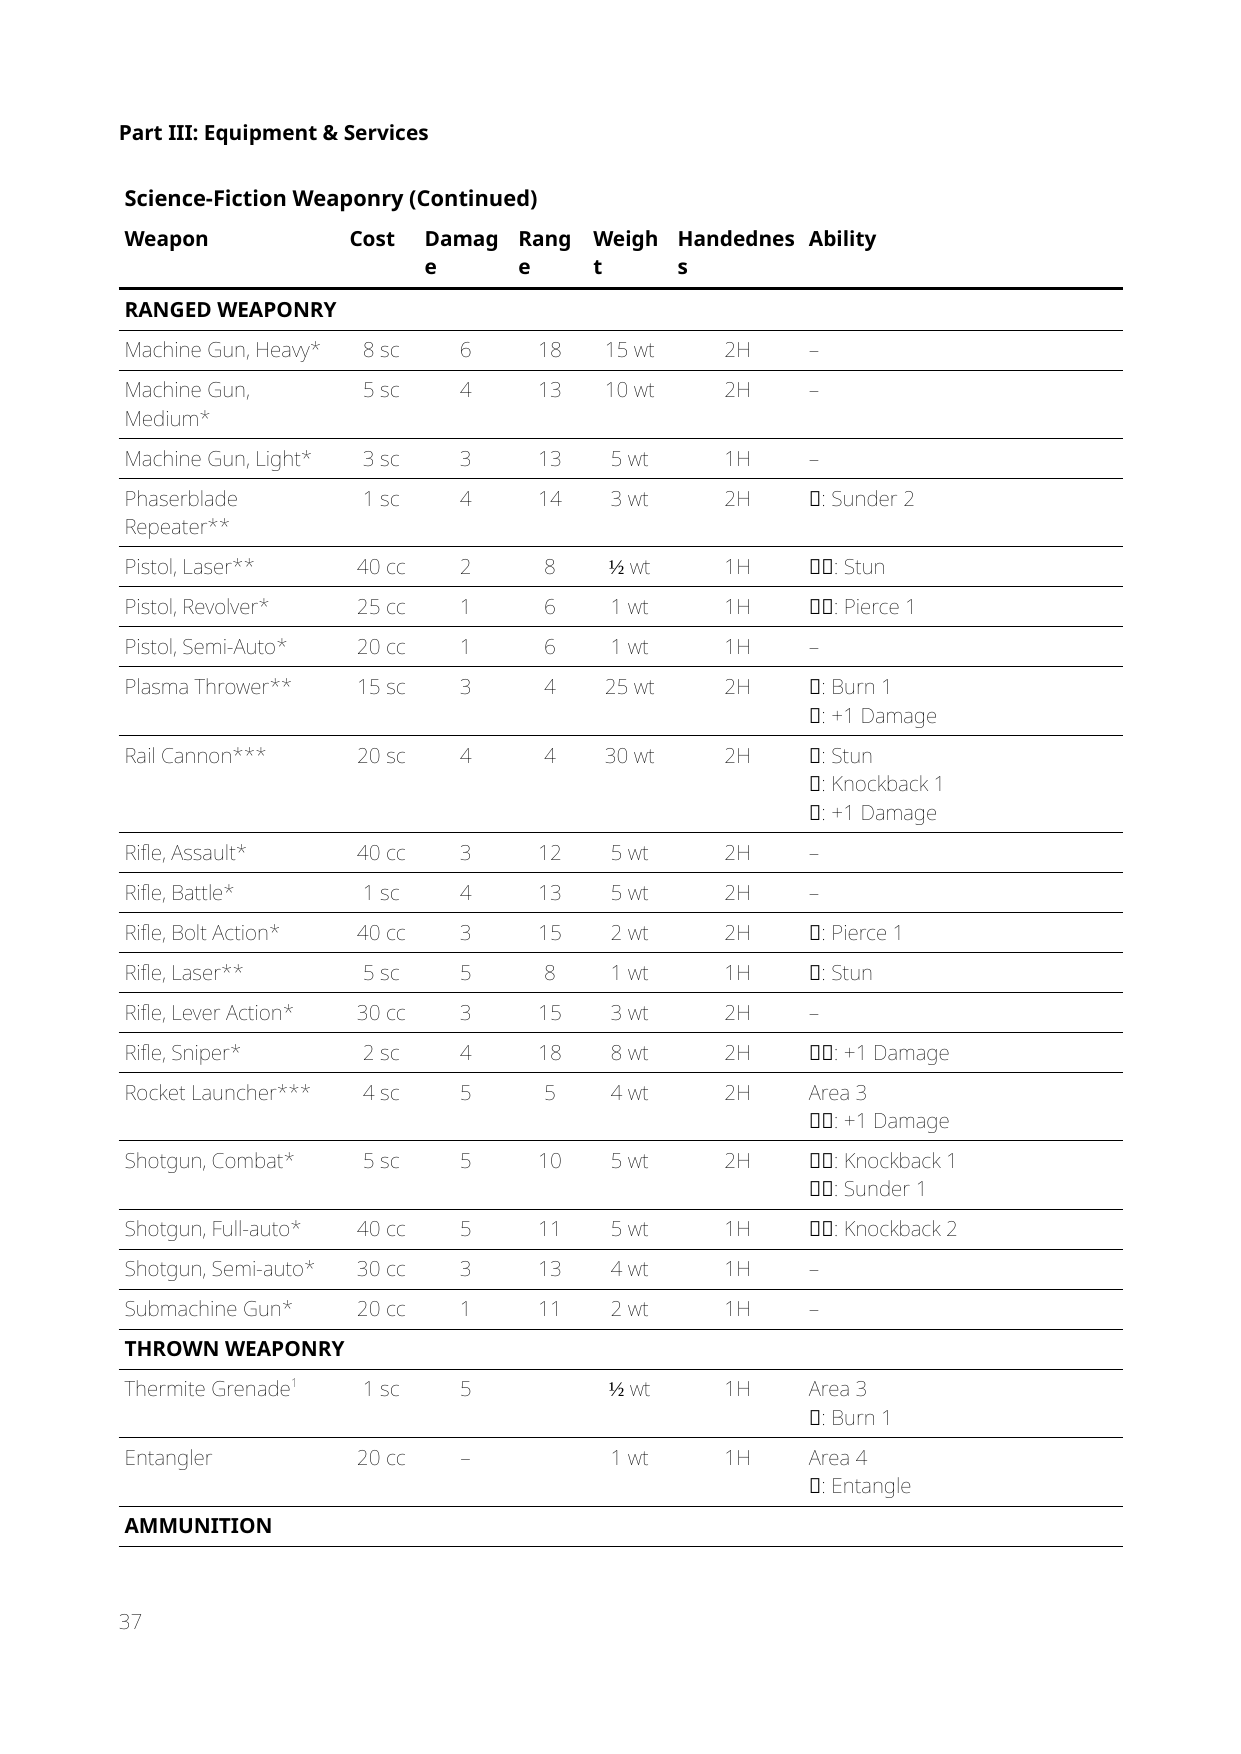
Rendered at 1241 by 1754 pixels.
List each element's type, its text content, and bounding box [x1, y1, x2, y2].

table_cell 2H [672, 736, 803, 832]
table_cell 1H [672, 547, 803, 586]
table_cell 2H [672, 667, 803, 735]
table_cell 5 sc [344, 371, 418, 438]
table_cell : Sunder 2 [803, 479, 1123, 546]
table_cell 15 [512, 993, 587, 1032]
table_cell 15 wt [587, 331, 672, 369]
table_cell Rocket Launcher*** [119, 1073, 343, 1140]
table_cell 8 [512, 547, 587, 586]
table_cell 6 [512, 627, 587, 666]
table_cell Area 4 : Entangle [803, 1438, 1123, 1506]
table_cell Damage [419, 218, 512, 287]
table_cell Submachine Gun* [119, 1290, 343, 1329]
table_cell 30 cc [344, 1250, 418, 1289]
table_cell 5 wt [587, 833, 672, 872]
table_cell RANGED WEAPONRY [119, 290, 1123, 329]
table_cell [512, 1438, 587, 1506]
table_cell 3 [419, 439, 512, 478]
table_cell – [803, 1290, 1123, 1329]
table_cell 1H [672, 1290, 803, 1329]
table_cell 25 wt [587, 667, 672, 735]
table_cell Ability [803, 218, 1123, 287]
table_cell 4 [512, 736, 587, 832]
table_cell Pistol, Revolver* [119, 587, 343, 626]
table_cell 3 [419, 1250, 512, 1289]
table_cell 40 cc [344, 547, 418, 586]
table_cell 18 [512, 331, 587, 369]
table_cell 40 cc [344, 913, 418, 952]
table_cell 4 [419, 479, 512, 546]
table_cell – [419, 1438, 512, 1506]
table_cell 20 sc [344, 736, 418, 832]
table_cell 13 [512, 371, 587, 438]
table_cell 5 [512, 1073, 587, 1140]
table_cell 4 [419, 736, 512, 832]
table_cell 14 [512, 479, 587, 546]
table_cell 2H [672, 913, 803, 952]
table_cell – [803, 331, 1123, 369]
table_cell Rail Cannon*** [119, 736, 343, 832]
table_cell Machine Gun, Light* [119, 439, 343, 478]
table_cell 2H [672, 371, 803, 438]
table_cell – [803, 371, 1123, 438]
table_cell Machine Gun, Heavy* [119, 331, 343, 369]
table_cell 25 cc [344, 587, 418, 626]
table_cell Weapon [119, 218, 343, 287]
table_cell 2H [672, 1141, 803, 1209]
table_cell Area 3 : +1 Damage [803, 1073, 1123, 1140]
table_cell 1H [672, 1370, 803, 1437]
table_cell 5 wt [587, 1210, 672, 1249]
table_cell – [803, 993, 1123, 1032]
table_cell : Stun : Knockback 1 : +1 Damage [803, 736, 1123, 832]
table_cell 11 [512, 1290, 587, 1329]
table_cell 10 [512, 1141, 587, 1209]
table_cell 4 [419, 1033, 512, 1072]
table_cell 5 wt [587, 439, 672, 478]
table_cell : Pierce 1 [803, 913, 1123, 952]
table_cell 5 wt [587, 1141, 672, 1209]
table_cell 6 [512, 587, 587, 626]
table_cell Entangler [119, 1438, 343, 1506]
table_cell 5 sc [344, 953, 418, 992]
table_cell 13 [512, 873, 587, 912]
table_cell 13 [512, 1250, 587, 1289]
table_cell 2H [672, 993, 803, 1032]
table_cell Thermite Grenade1 [119, 1370, 343, 1437]
table_cell 18 [512, 1033, 587, 1072]
table_cell 15 sc [344, 667, 418, 735]
table_cell 2H [672, 1033, 803, 1072]
table_cell 2H [672, 873, 803, 912]
table_cell 3 wt [587, 993, 672, 1032]
table_cell 5 sc [344, 1141, 418, 1209]
table_cell – [803, 833, 1123, 872]
table_cell : Stun [803, 953, 1123, 992]
table_cell 12 [512, 833, 587, 872]
table_cell 4 sc [344, 1073, 418, 1140]
table_cell Shotgun, Combat* [119, 1141, 343, 1209]
table_cell Rifle, Assault* [119, 833, 343, 872]
table_cell 1 sc [344, 873, 418, 912]
table_cell 2H [672, 479, 803, 546]
table_cell 8 wt [587, 1033, 672, 1072]
table_cell 5 [419, 1141, 512, 1209]
table_cell Rifle, Lever Action* [119, 993, 343, 1032]
table_cell ½ wt [587, 547, 672, 586]
table_cell 1H [672, 1438, 803, 1506]
table_cell Shotgun, Semi-auto* [119, 1250, 343, 1289]
table_cell 40 cc [344, 833, 418, 872]
table_cell Phaserblade Repeater** [119, 479, 343, 546]
table_cell 4 wt [587, 1250, 672, 1289]
table_cell 1 [419, 1290, 512, 1329]
table_cell 13 [512, 439, 587, 478]
table_cell 1H [672, 627, 803, 666]
table_cell AMMUNITION [119, 1507, 1123, 1546]
table_cell – [803, 439, 1123, 478]
table_cell – [803, 1250, 1123, 1289]
table_cell Area 3 : Burn 1 [803, 1370, 1123, 1437]
table_cell 2H [672, 331, 803, 369]
table_cell 2 wt [587, 1290, 672, 1329]
table_cell 5 [419, 1073, 512, 1140]
table_cell 1 wt [587, 587, 672, 626]
table_cell 1 sc [344, 1370, 418, 1437]
table_cell 2 wt [587, 913, 672, 952]
table_cell Rifle, Laser** [119, 953, 343, 992]
table_cell 4 [419, 371, 512, 438]
table_cell 1H [672, 587, 803, 626]
table_cell 1 [419, 587, 512, 626]
table_cell Rifle, Bolt Action* [119, 913, 343, 952]
table_cell 1H [672, 439, 803, 478]
table_cell 1 wt [587, 953, 672, 992]
table_cell Rifle, Battle* [119, 873, 343, 912]
table_cell Range [512, 218, 587, 287]
table_cell THROWN WEAPONRY [119, 1330, 1123, 1369]
table_cell Rifle, Sniper* [119, 1033, 343, 1072]
table_cell [512, 1370, 587, 1437]
table_cell 40 cc [344, 1210, 418, 1249]
table_cell 4 wt [587, 1073, 672, 1140]
table_cell 4 [512, 667, 587, 735]
table_cell 1H [672, 1250, 803, 1289]
table_cell 3 [419, 833, 512, 872]
table_cell Weight [587, 218, 672, 287]
table_cell 4 [419, 873, 512, 912]
table_cell – [803, 873, 1123, 912]
table_cell Cost [344, 218, 418, 287]
table_cell 1H [672, 1210, 803, 1249]
table_cell 5 [419, 953, 512, 992]
table_cell 6 [419, 331, 512, 369]
table_cell 5 wt [587, 873, 672, 912]
table_cell 1 wt [587, 627, 672, 666]
table_cell 3 wt [587, 479, 672, 546]
table_cell 1 wt [587, 1438, 672, 1506]
table_cell 20 cc [344, 1438, 418, 1506]
table_cell ½ wt [587, 1370, 672, 1437]
table_cell 20 cc [344, 1290, 418, 1329]
table_cell 30 cc [344, 993, 418, 1032]
table_cell Plasma Thrower** [119, 667, 343, 735]
table_cell 1H [672, 953, 803, 992]
table_cell 3 [419, 913, 512, 952]
table_cell 11 [512, 1210, 587, 1249]
table_cell 15 [512, 913, 587, 952]
table_cell : Burn 1 : +1 Damage [803, 667, 1123, 735]
table_cell : Knockback 1 : Sunder 1 [803, 1141, 1123, 1209]
table_cell 10 wt [587, 371, 672, 438]
table_cell Shotgun, Full-auto* [119, 1210, 343, 1249]
table_cell 30 wt [587, 736, 672, 832]
table_cell Machine Gun, Medium* [119, 371, 343, 438]
table_header Science-Fiction Weaponry (Continued) [119, 177, 1123, 218]
table_cell 8 [512, 953, 587, 992]
table_cell 20 cc [344, 627, 418, 666]
table_cell : Stun [803, 547, 1123, 586]
table_cell : Pierce 1 [803, 587, 1123, 626]
table_cell 1 sc [344, 479, 418, 546]
table_cell 3 sc [344, 439, 418, 478]
table_cell 2H [672, 833, 803, 872]
table_cell 1 [419, 627, 512, 666]
table_cell – [803, 627, 1123, 666]
table_cell 5 [419, 1370, 512, 1437]
table_cell 8 sc [344, 331, 418, 369]
table_cell Pistol, Laser** [119, 547, 343, 586]
table_cell : +1 Damage [803, 1033, 1123, 1072]
table_cell 3 [419, 667, 512, 735]
table_cell Handedness [672, 218, 803, 287]
table_cell 5 [419, 1210, 512, 1249]
table_cell 2 [419, 547, 512, 586]
table_cell : Knockback 2 [803, 1210, 1123, 1249]
table_cell 3 [419, 993, 512, 1032]
table_cell Pistol, Semi-Auto* [119, 627, 343, 666]
table_cell 2 sc [344, 1033, 418, 1072]
table_cell 2H [672, 1073, 803, 1140]
